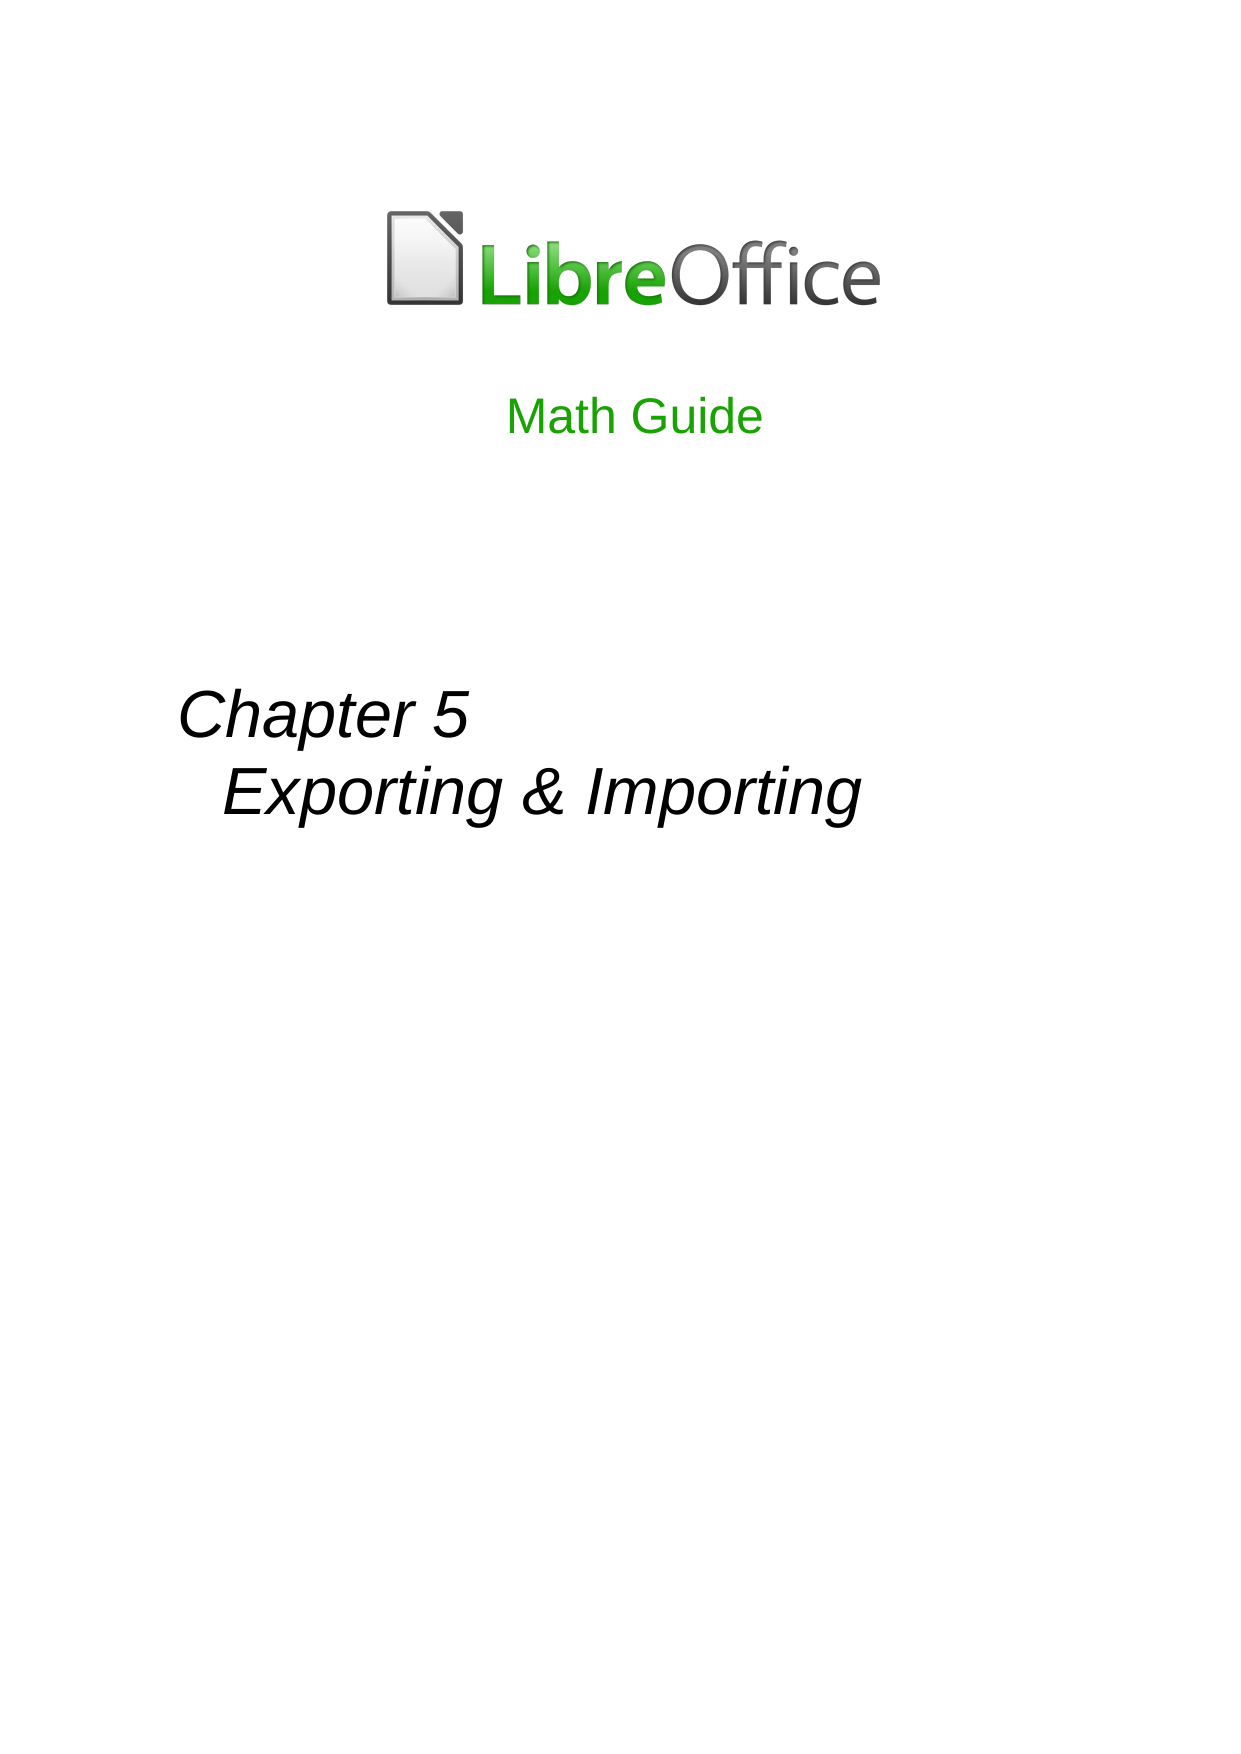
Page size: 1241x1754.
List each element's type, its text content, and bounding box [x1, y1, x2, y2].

text Math Guide [177, 387, 1093, 444]
title Chapter 5 Exporting & Importing [177, 675, 1093, 828]
picture [382, 206, 883, 312]
